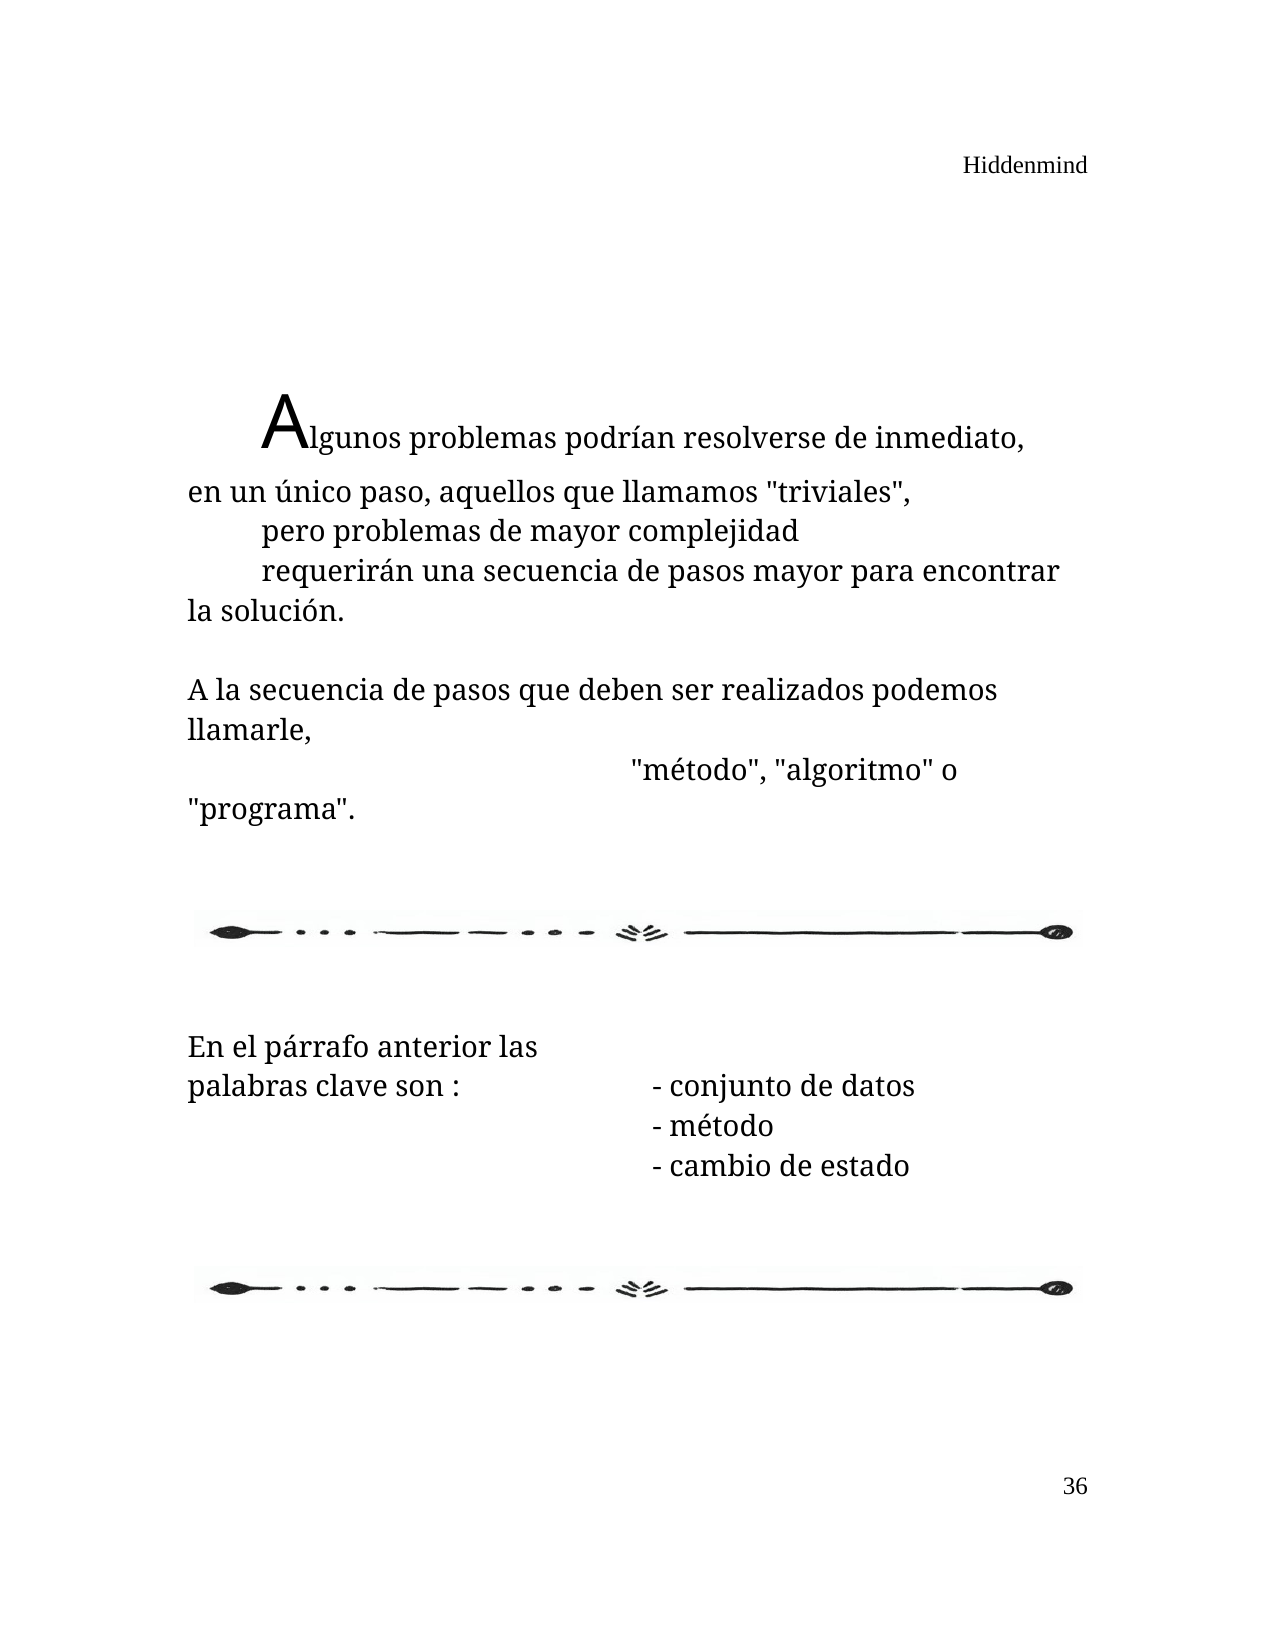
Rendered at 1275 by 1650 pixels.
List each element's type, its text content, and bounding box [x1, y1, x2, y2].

text "método", "algoritmo" o "programa". [187, 749, 1087, 828]
picture [193, 1266, 1083, 1303]
text pero problemas de mayor complejidad [187, 511, 1087, 550]
text Algunos problemas podrían resolverse de inmediato, [187, 369, 1087, 471]
text - cambio de estado [652, 1145, 1087, 1184]
text En el párrafo anterior las palabras clave son : [187, 1026, 622, 1105]
text A la secuencia de pasos que deben ser realizados podemos llamarle, [187, 669, 1087, 749]
text requerirán una secuencia de pasos mayor para encontrar la solución. [187, 550, 1087, 630]
text - método [652, 1105, 1087, 1145]
text en un único paso, aquellos que llamamos "triviales", [187, 471, 1087, 511]
picture [193, 910, 1083, 947]
text - conjunto de datos [652, 1066, 1087, 1105]
